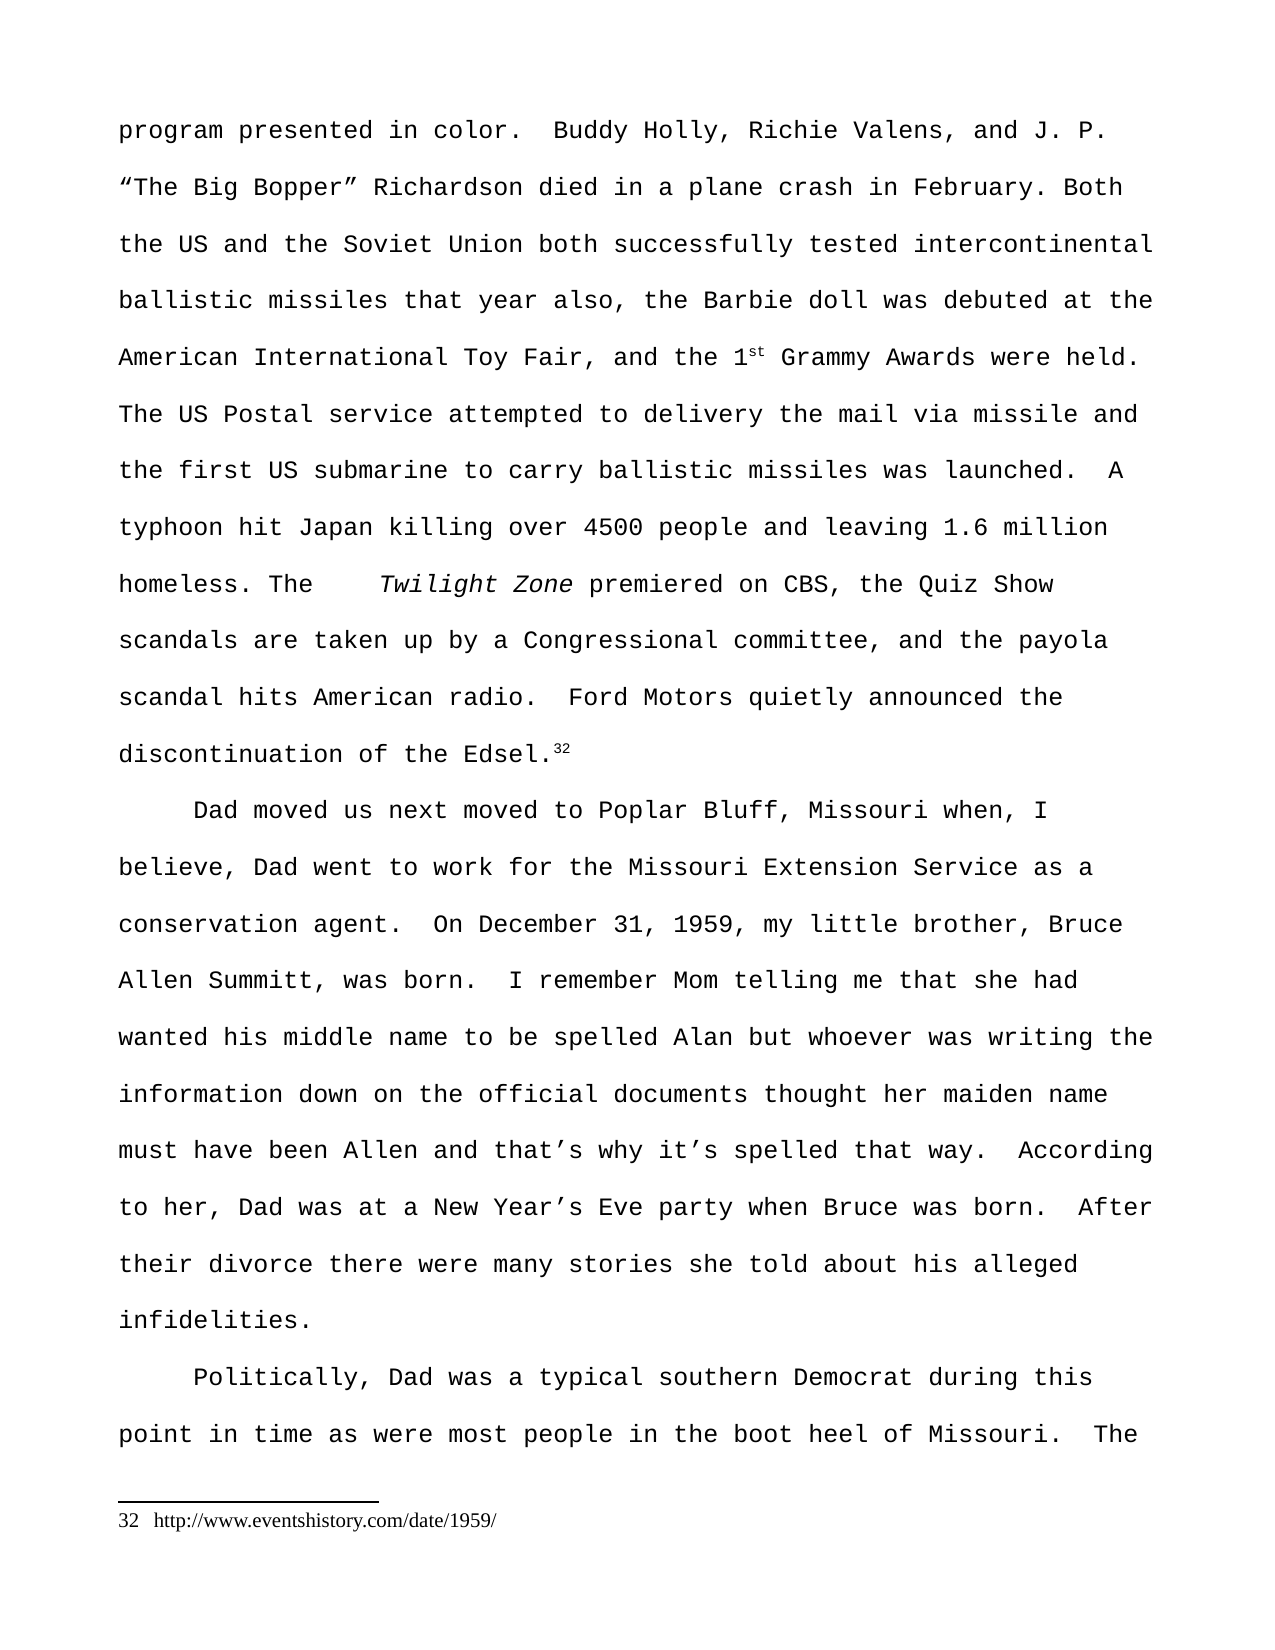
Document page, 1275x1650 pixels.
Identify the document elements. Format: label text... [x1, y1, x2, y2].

text Politically, Dad was a typical southern Democrat during this point in time as were most people in the boot heel of Missouri. The [118, 1365, 1157, 1450]
text program presented in color. Buddy Holly, Richie Valens, and J. P. “The Big Bopper” Richardson died in a plane crash in February. Both the US and the Soviet Union both successfully tested intercontinental ballistic missiles that year also, the Barbie doll was debuted at the American International Toy Fair, and the 1st Grammy Awards were held. The US Postal service attempted to delivery the mail via missile and the first US submarine to carry ballistic missiles was launched. A typhoon hit Japan killing over 4500 people and leaving 1.6 million homeless. The Twilight Zone premiered on CBS, the Quiz Show scandals are taken up by a Congressional committee, and the payola scandal hits American radio. Ford Motors quietly announced the discontinuation of the Edsel. [118, 118, 1157, 770]
text Dad moved us next moved to Poplar Bluff, Missouri when, I believe, Dad went to work for the Missouri Extension Service as a conservation agent. On December 31, 1959, my little brother, Bruce Allen Summitt, was born. I remember Mom telling me that she had wanted his middle name to be spelled Alan but whoever was writing the information down on the official documents thought her maiden name must have been Allen and that’s why it’s spelled that way. According to her, Dad was at a New Year’s Eve party when Bruce was born. After their divorce there were many stories she told about his alleged infidelities. [118, 798, 1157, 1336]
text http://www.eventshistory.com/date/1959/ [118, 1508, 1157, 1532]
